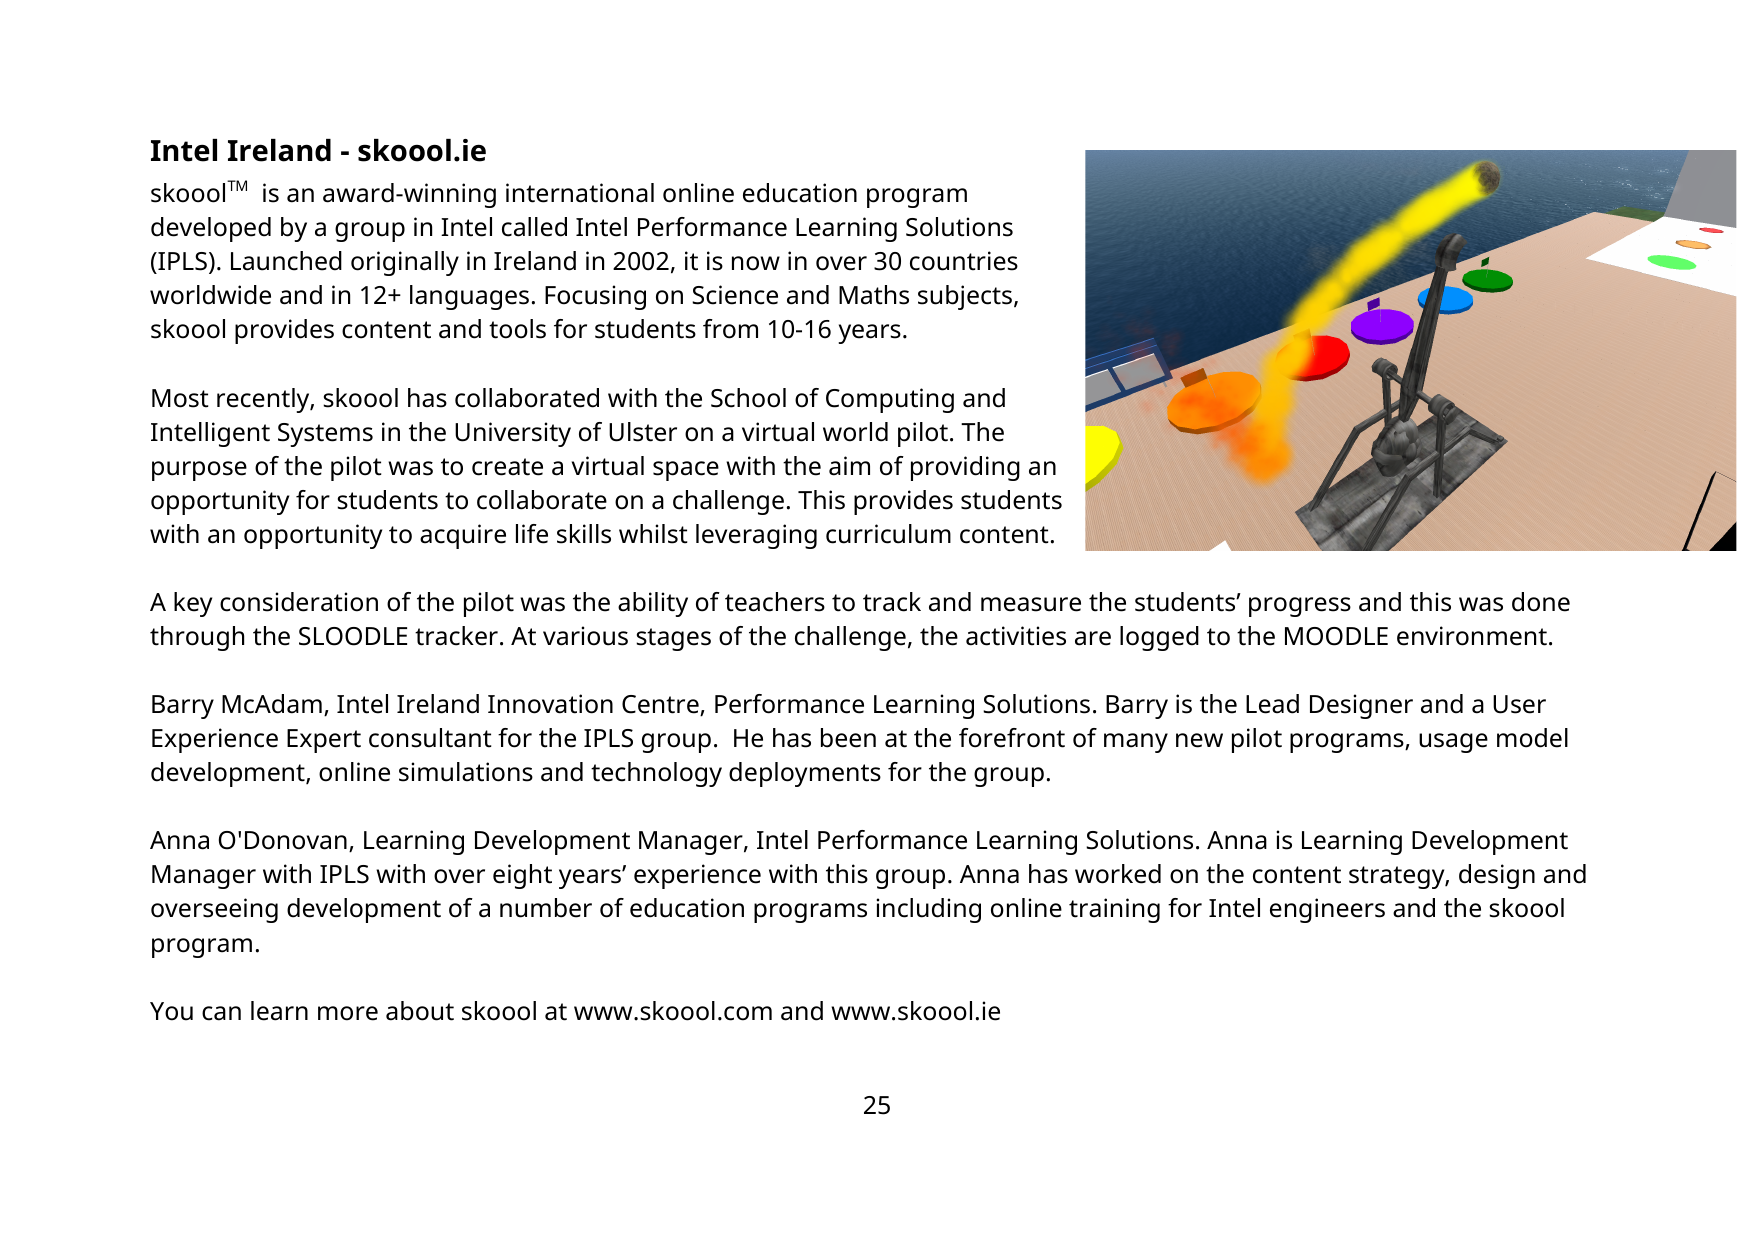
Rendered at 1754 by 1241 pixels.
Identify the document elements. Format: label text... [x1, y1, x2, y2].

text skooolTM is an award-winning international online education program developed by a group in Intel called Intel Performance Learning Solutions (IPLS). Launched originally in Ireland in 2002, it is now in over 30 countries worldwide and in 12+ languages. Focusing on Science and Maths subjects, skoool provides content and tools for students from 10-16 years. [150, 176, 1085, 346]
text Anna O'Donovan, Learning Development Manager, Intel Performance Learning Solutions. Anna is Learning Development Manager with IPLS with over eight years’ experience with this group. Anna has worked on the content strategy, design and overseeing development of a number of education programs including online training for Intel engineers and the skoool program. [150, 823, 1604, 959]
picture [1085, 150, 1737, 551]
text Barry McAdam, Intel Ireland Innovation Centre, Performance Learning Solutions. Barry is the Lead Designer and a User Experience Expert consultant for the IPLS group. He has been at the forefront of many new pilot programs, usage model development, online simulations and technology deployments for the group. [150, 687, 1604, 789]
text Most recently, skoool has collaborated with the School of Computing and Intelligent Systems in the University of Ulster on a virtual world pilot. The purpose of the pilot was to create a virtual space with the aim of providing an opportunity for students to collaborate on a challenge. This provides students with an opportunity to acquire life skills whilst leveraging curriculum content. [150, 380, 1085, 551]
subtitle Intel Ireland - skoool.ie [150, 130, 1604, 169]
text A key consideration of the pilot was the ability of teachers to track and measure the students’ progress and this was done through the SLOODLE tracker. At various stages of the challenge, the activities are logged to the MOODLE environment. [150, 584, 1604, 653]
text You can learn more about skoool at www.skoool.com and www.skoool.ie [150, 993, 1604, 1027]
